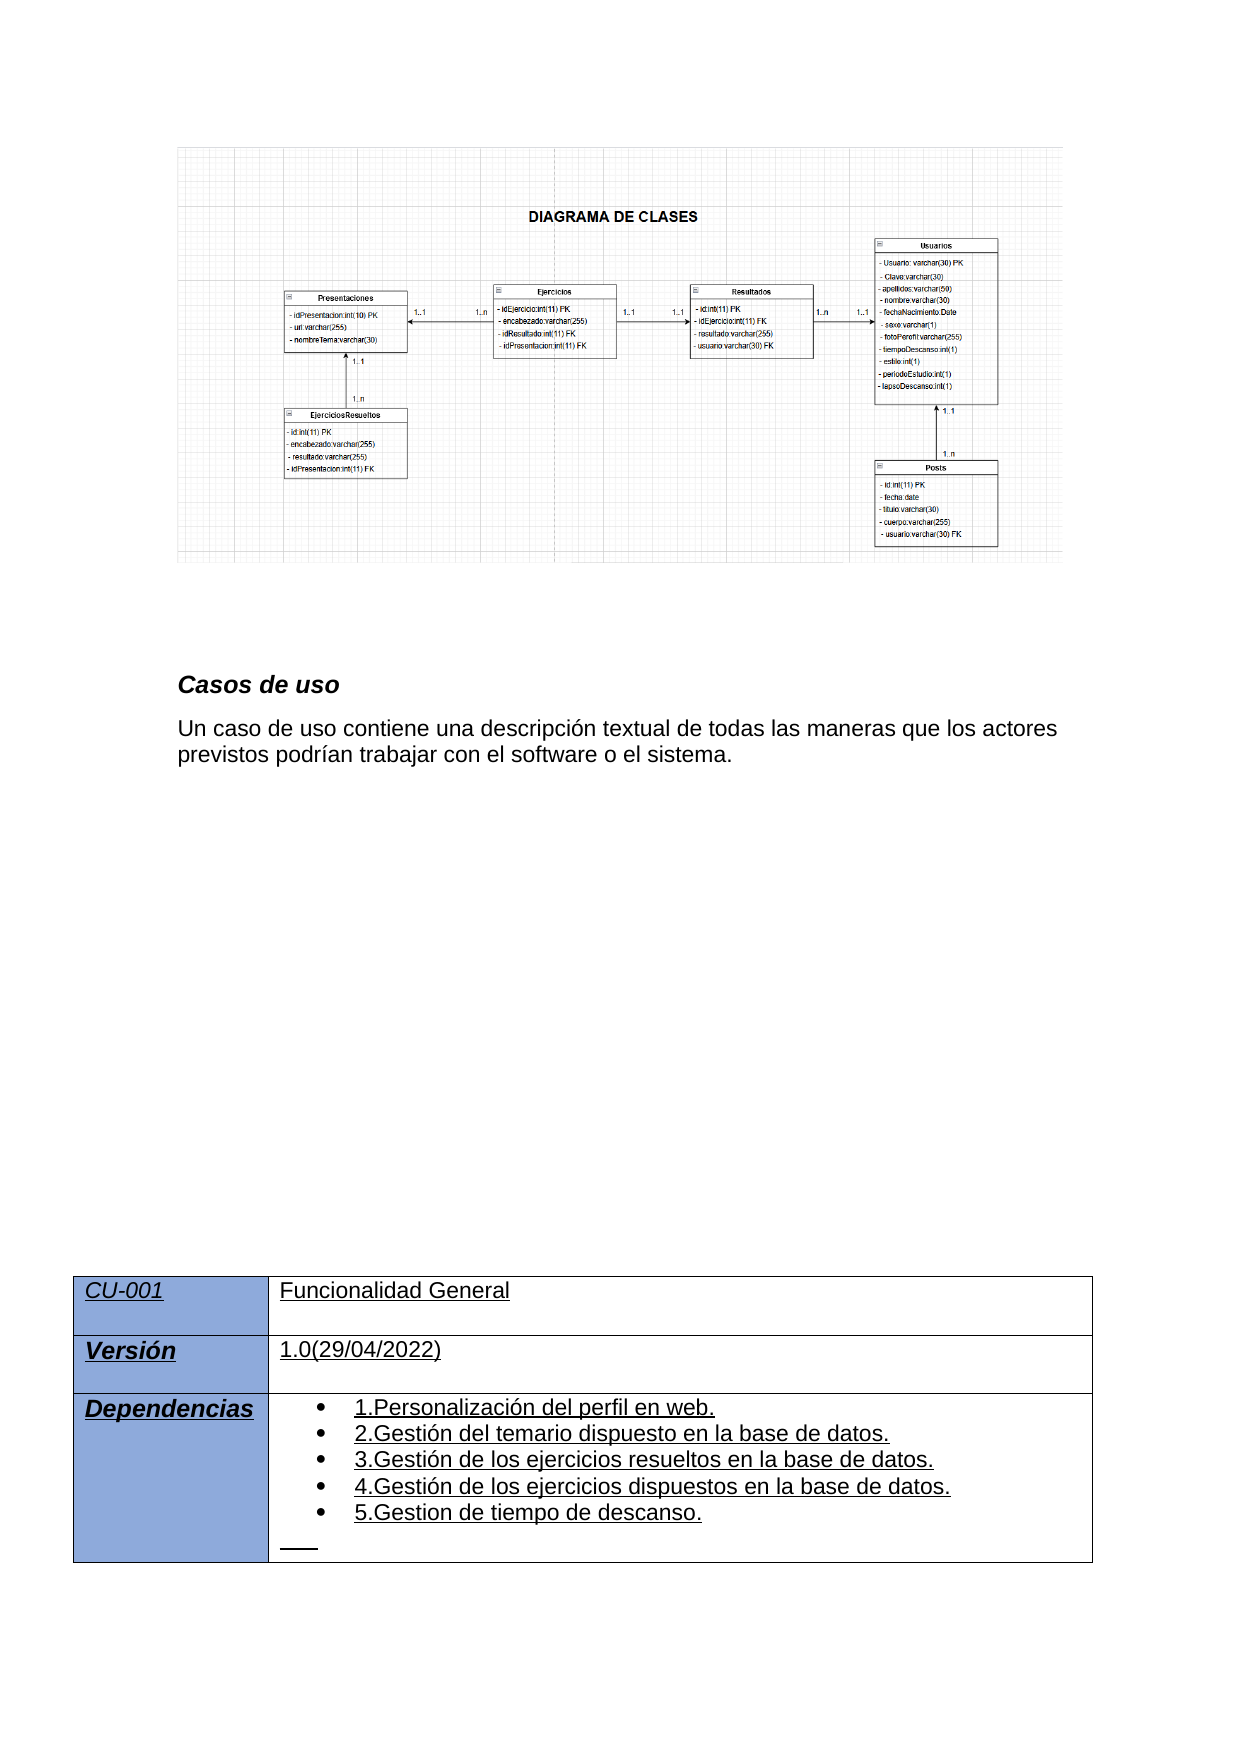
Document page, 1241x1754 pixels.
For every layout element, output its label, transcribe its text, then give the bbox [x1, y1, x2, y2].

table_header CU-001 [74, 1277, 268, 1335]
table_header Funcionalidad General [269, 1277, 1092, 1335]
table_cell Dependencias [74, 1394, 268, 1562]
table_cell 1.Personalización del perfil en web. 2.Gestión del temario dispuesto en la base de datos. 3.Gestión de los ejercicios resueltos en la base de datos. 4.Gestión de los ejercicios dispuestos en la base de datos. 5.Gestion de tiempo de descanso. [269, 1394, 1092, 1562]
table_cell Versión [74, 1336, 268, 1393]
text Un caso de uso contiene una descripción textual de todas las maneras que los actores previstos podrían trabajar con el software o el sistema. [177, 715, 1063, 768]
table_cell 1.0(29/04/2022) [269, 1336, 1092, 1393]
text Casos de uso [177, 670, 1063, 698]
